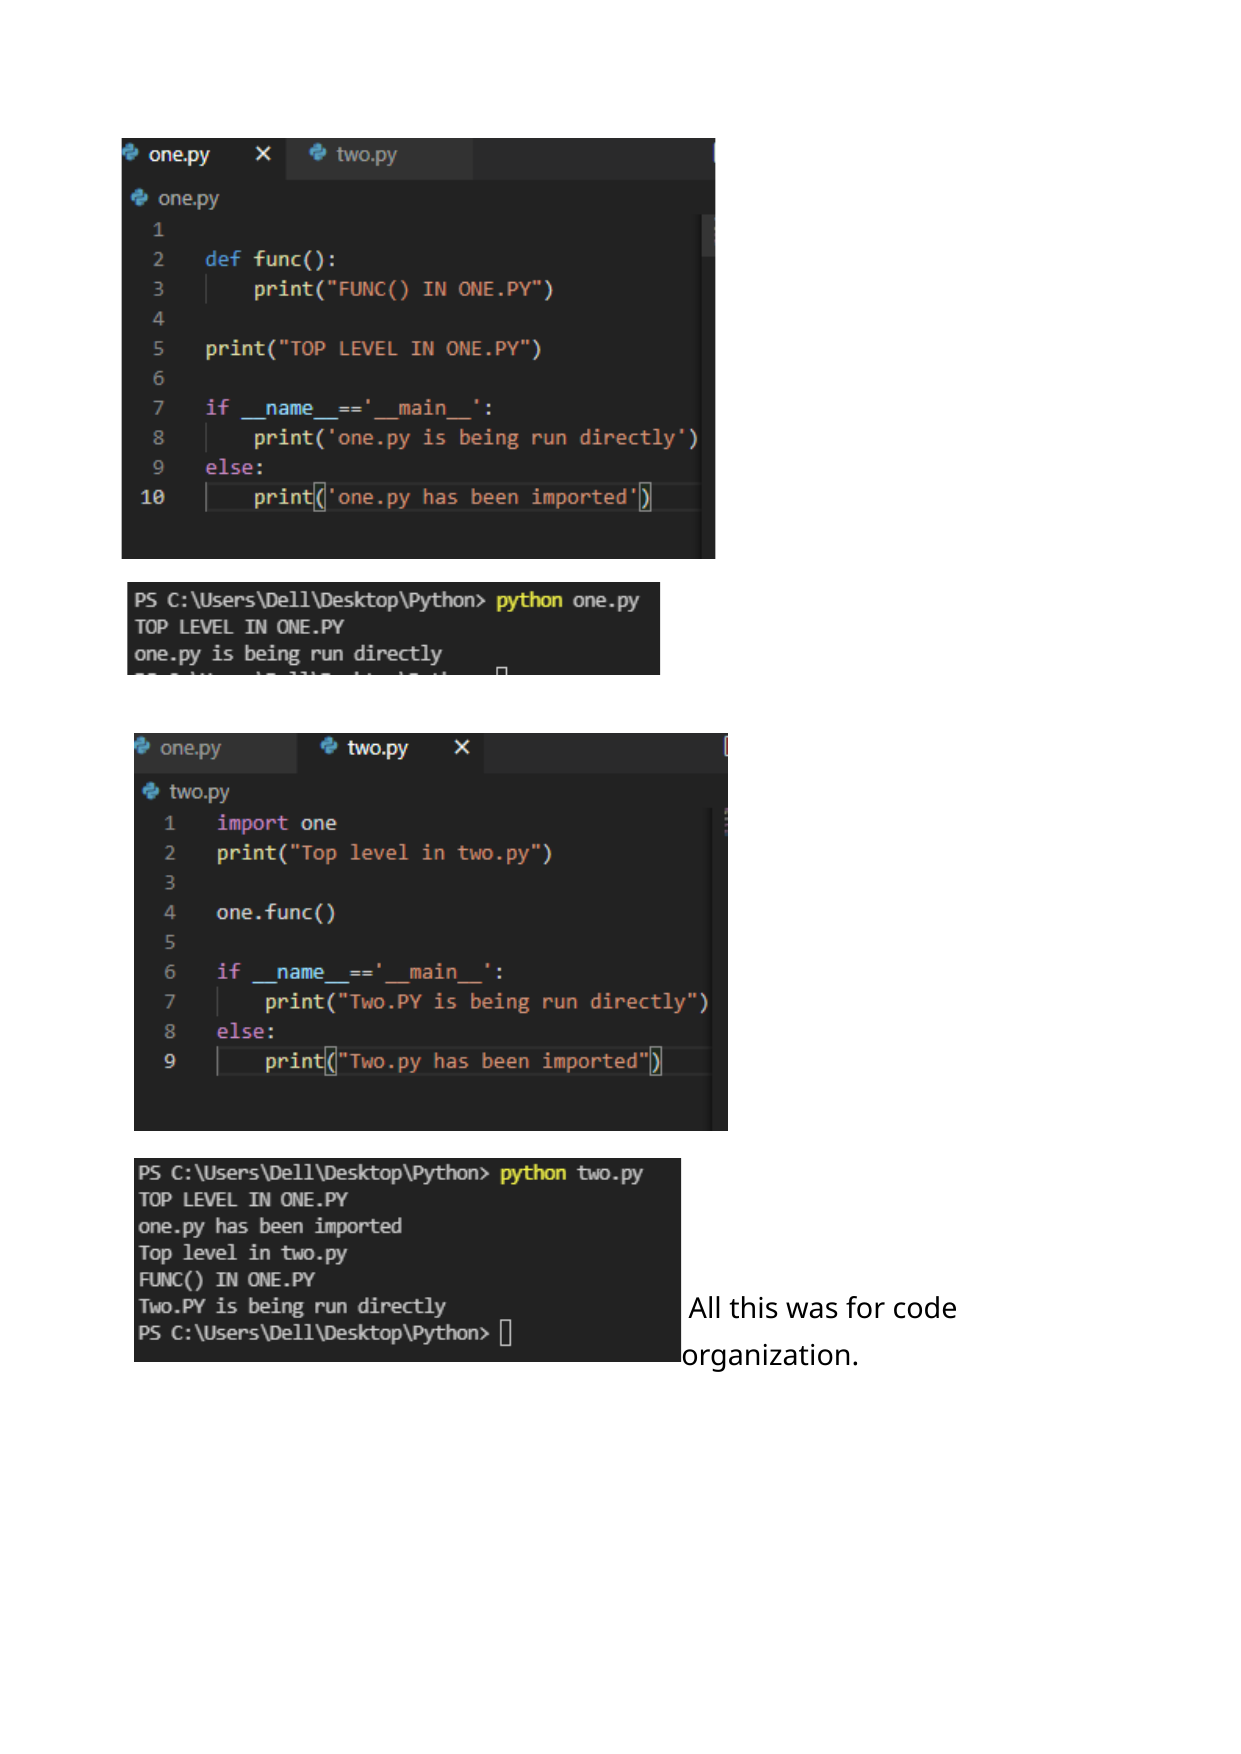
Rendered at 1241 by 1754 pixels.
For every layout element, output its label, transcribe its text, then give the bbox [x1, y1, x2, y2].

picture [121, 138, 716, 559]
picture [134, 1158, 682, 1362]
text All this was for code organization. [118, 1288, 1122, 1374]
picture [127, 582, 661, 675]
picture [134, 733, 728, 1131]
